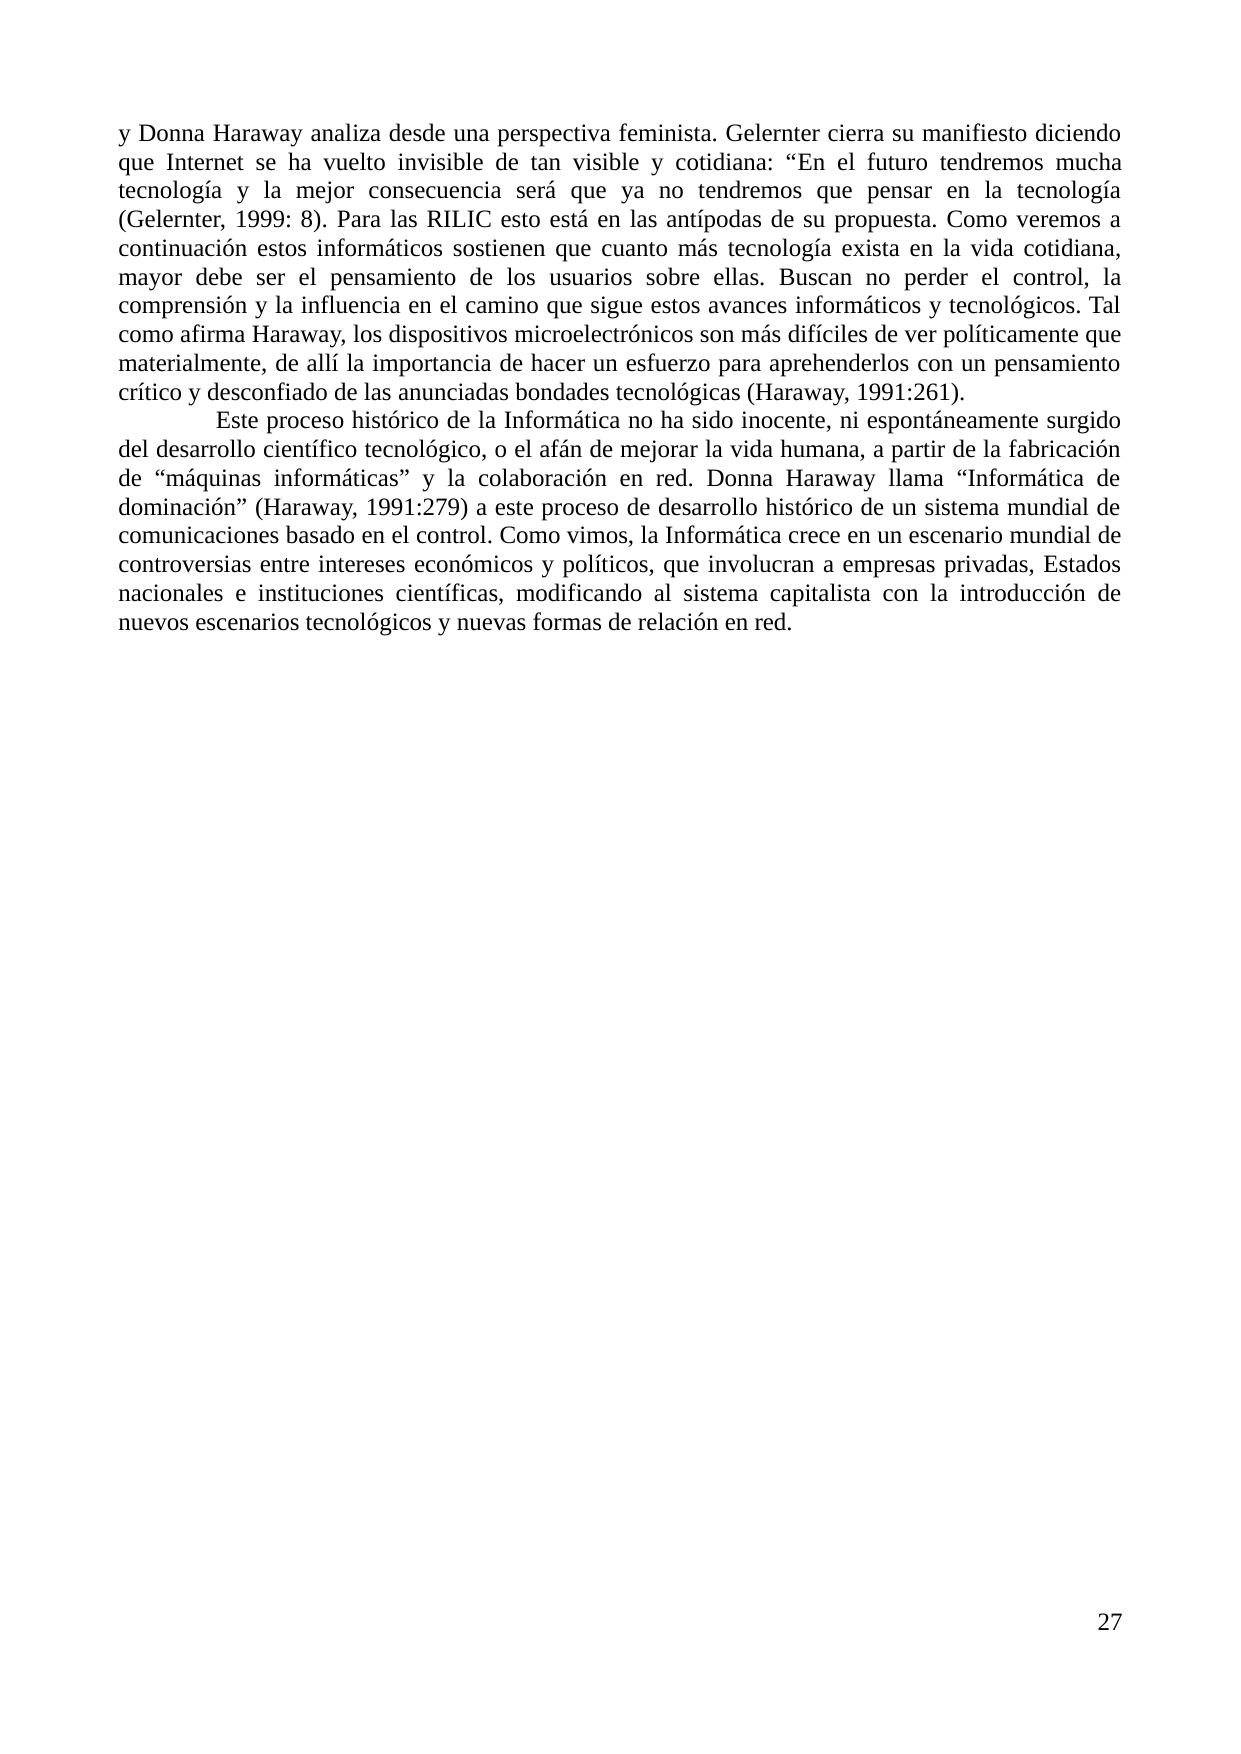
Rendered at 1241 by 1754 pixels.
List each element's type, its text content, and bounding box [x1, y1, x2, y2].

text Este proceso histórico de la Informática no ha sido inocente, ni espontáneamente surgido del desarrollo científico tecnológico, o el afán de mejorar la vida humana, a partir de la fabricación de “máquinas informáticas” y la colaboración en red. Donna Haraway llama “Informática de dominación” (Haraway, 1991:279) a este proceso de desarrollo histórico de un sistema mundial de comunicaciones basado en el control. Como vimos, la Informática crece en un escenario mundial de controversias entre intereses económicos y políticos, que involucran a empresas privadas, Estados nacionales e instituciones científicas, modificando al sistema capitalista con la introducción de nuevos escenarios tecnológicos y nuevas formas de relación en red. [118, 406, 1122, 636]
text y Donna Haraway analiza desde una perspectiva feminista. Gelernter cierra su manifiesto diciendo que Internet se ha vuelto invisible de tan visible y cotidiana: “En el futuro tendremos mucha tecnología y la mejor consecuencia será que ya no tendremos que pensar en la tecnología (Gelernter, 1999: 8). Para las RILIC esto está en las antípodas de su propuesta. Como veremos a continuación estos informáticos sostienen que cuanto más tecnología exista en la vida cotidiana, mayor debe ser el pensamiento de los usuarios sobre ellas. Buscan no perder el control, la comprensión y la influencia en el camino que sigue estos avances informáticos y tecnológicos. Tal como afirma Haraway, los dispositivos microelectrónicos son más difíciles de ver políticamente que materialmente, de allí la importancia de hacer un esfuerzo para aprehenderlos con un pensamiento crítico y desconfiado de las anunciadas bondades tecnológicas (Haraway, 1991:261). [118, 118, 1122, 406]
